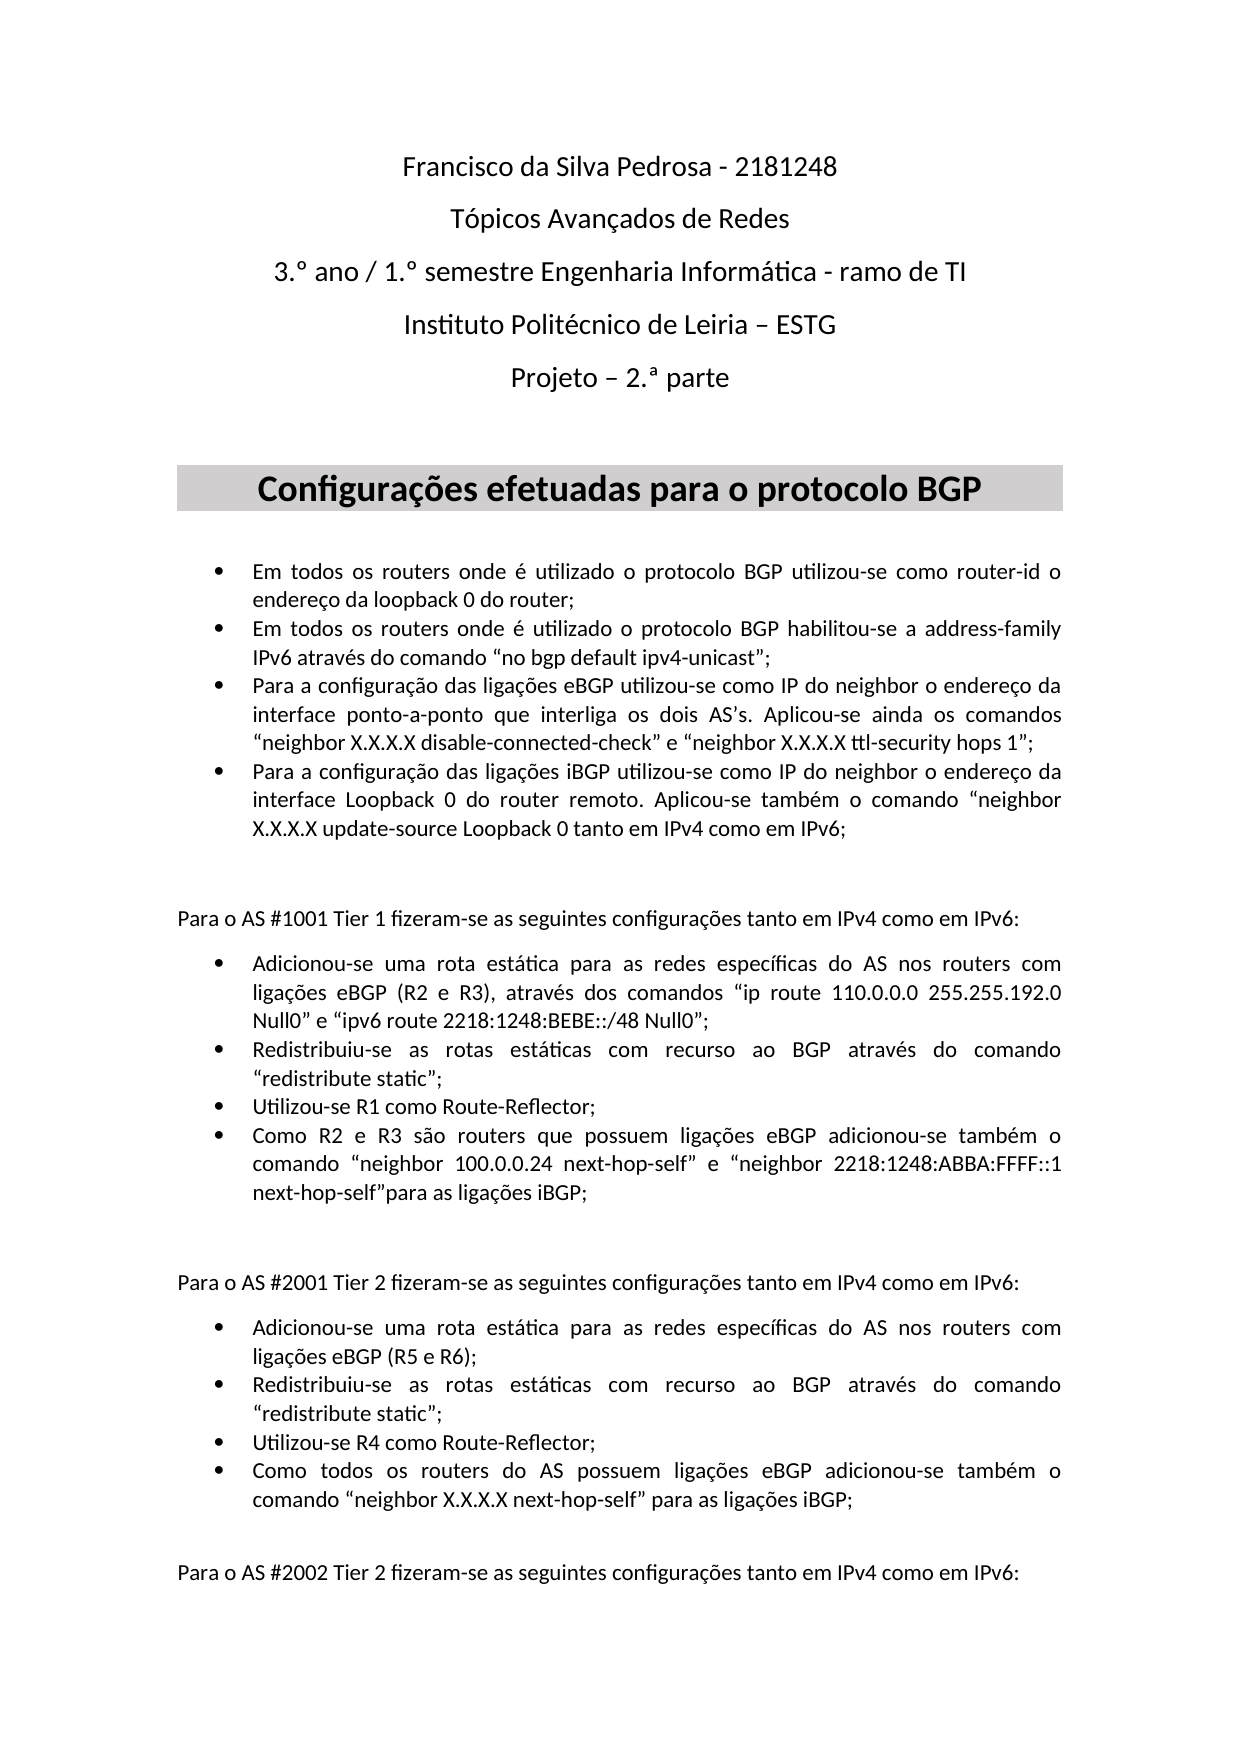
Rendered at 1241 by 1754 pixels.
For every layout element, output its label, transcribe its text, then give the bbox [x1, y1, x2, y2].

text Tópicos Avançados de Redes [177, 201, 1063, 236]
list Como todos os routers do AS possuem ligações eBGP adicionou-se também o comando “neighbor X.X.X.X next-hop-self” para as ligações iBGP; [215, 1456, 1063, 1513]
text Instituto Politécnico de Leiria – ESTG [177, 306, 1063, 342]
list Em todos os routers onde é utilizado o protocolo BGP utilizou-se como router-id o endereço da loopback 0 do router; [215, 557, 1063, 613]
text Projeto – 2.ª parte [177, 359, 1063, 395]
list Adicionou-se uma rota estática para as redes específicas do AS nos routers com ligações eBGP (R5 e R6); [215, 1313, 1063, 1370]
text Configurações efetuadas para o protocolo BGP [177, 465, 1063, 511]
list Redistribuiu-se as rotas estáticas com recurso ao BGP através do comando “redistribute static”; [215, 1371, 1063, 1427]
list Utilizou-se R1 como Route-Reflector; [215, 1092, 1063, 1120]
text 3.º ano / 1.º semestre Engenharia Informática - ramo de TI [177, 253, 1063, 289]
text Para o AS #2002 Tier 2 fizeram-se as seguintes configurações tanto em IPv4 como em IPv6: [177, 1558, 1063, 1586]
text Para o AS #2001 Tier 2 fizeram-se as seguintes configurações tanto em IPv4 como em IPv6: [177, 1268, 1063, 1296]
list Utilizou-se R4 como Route-Reflector; [215, 1428, 1063, 1456]
list Redistribuiu-se as rotas estáticas com recurso ao BGP através do comando “redistribute static”; [215, 1035, 1063, 1092]
text Francisco da Silva Pedrosa - 2181248 [177, 148, 1063, 183]
list Para a configuração das ligações eBGP utilizou-se como IP do neighbor o endereço da interface ponto-a-ponto que interliga os dois AS’s. Aplicou-se ainda os comandos “neighbor X.X.X.X disable-connected-check” e “neighbor X.X.X.X ttl-security hops 1”; [215, 671, 1063, 756]
text Para o AS #1001 Tier 1 fizeram-se as seguintes configurações tanto em IPv4 como em IPv6: [177, 904, 1063, 932]
list Em todos os routers onde é utilizado o protocolo BGP habilitou-se a address-family IPv6 através do comando “no bgp default ipv4-unicast”; [215, 614, 1063, 671]
list Como R2 e R3 são routers que possuem ligações eBGP adicionou-se também o comando “neighbor 100.0.0.24 next-hop-self” e “neighbor 2218:1248:ABBA:FFFF::1 next-hop-self”para as ligações iBGP; [215, 1121, 1063, 1206]
list Para a configuração das ligações iBGP utilizou-se como IP do neighbor o endereço da interface Loopback 0 do router remoto. Aplicou-se também o comando “neighbor X.X.X.X update-source Loopback 0 tanto em IPv4 como em IPv6; [215, 757, 1063, 842]
list Adicionou-se uma rota estática para as redes específicas do AS nos routers com ligações eBGP (R2 e R3), através dos comandos “ip route 110.0.0.0 255.255.192.0 Null0” e “ipv6 route 2218:1248:BEBE::/48 Null0”; [215, 949, 1063, 1034]
